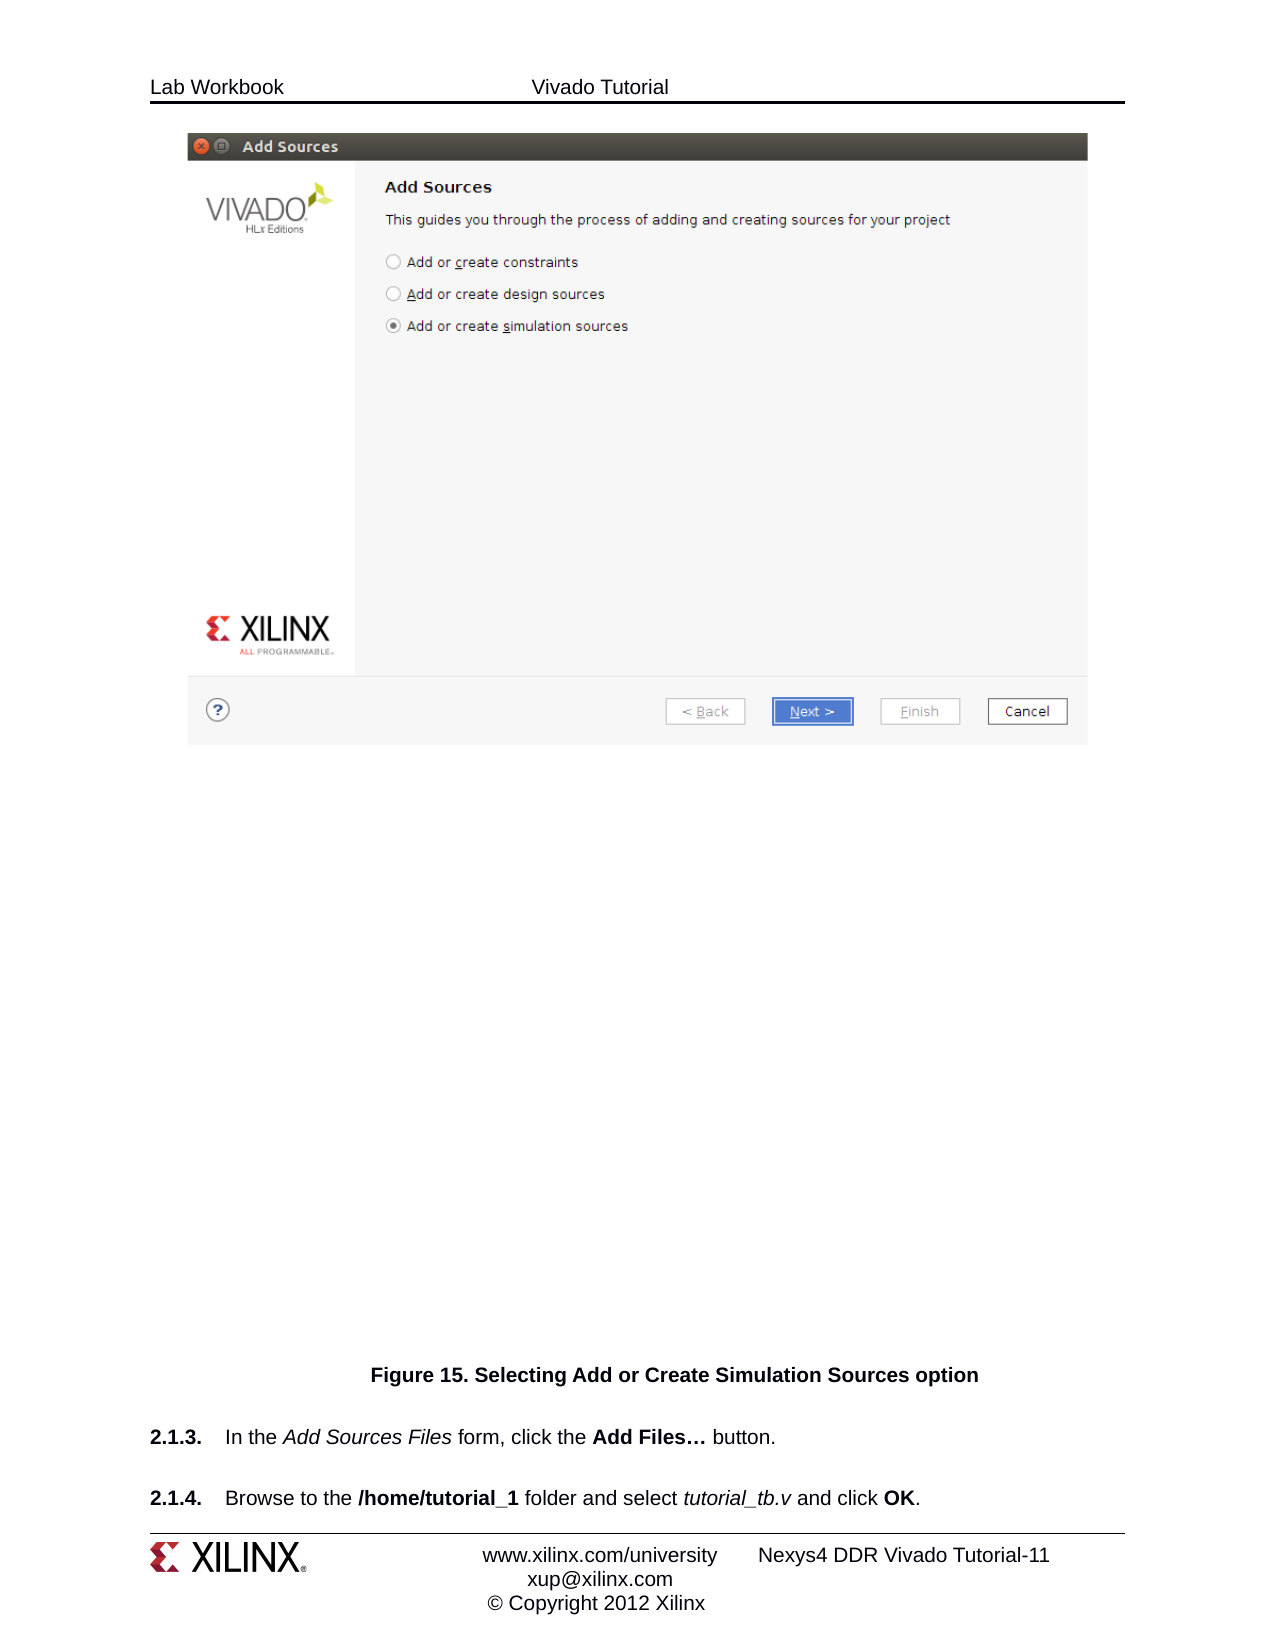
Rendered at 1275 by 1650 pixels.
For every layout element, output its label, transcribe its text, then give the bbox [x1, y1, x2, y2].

text Figure 15. Selecting Add or Create Simulation Sources option [225, 1363, 1125, 1387]
list In the Add Sources Files form, click the Add Files… button. [150, 1425, 1125, 1449]
picture [187, 133, 1088, 745]
list Browse to the /home/tutorial_1 folder and select tutorial_tb.v and click OK. [150, 1486, 1125, 1510]
picture [150, 1542, 307, 1572]
